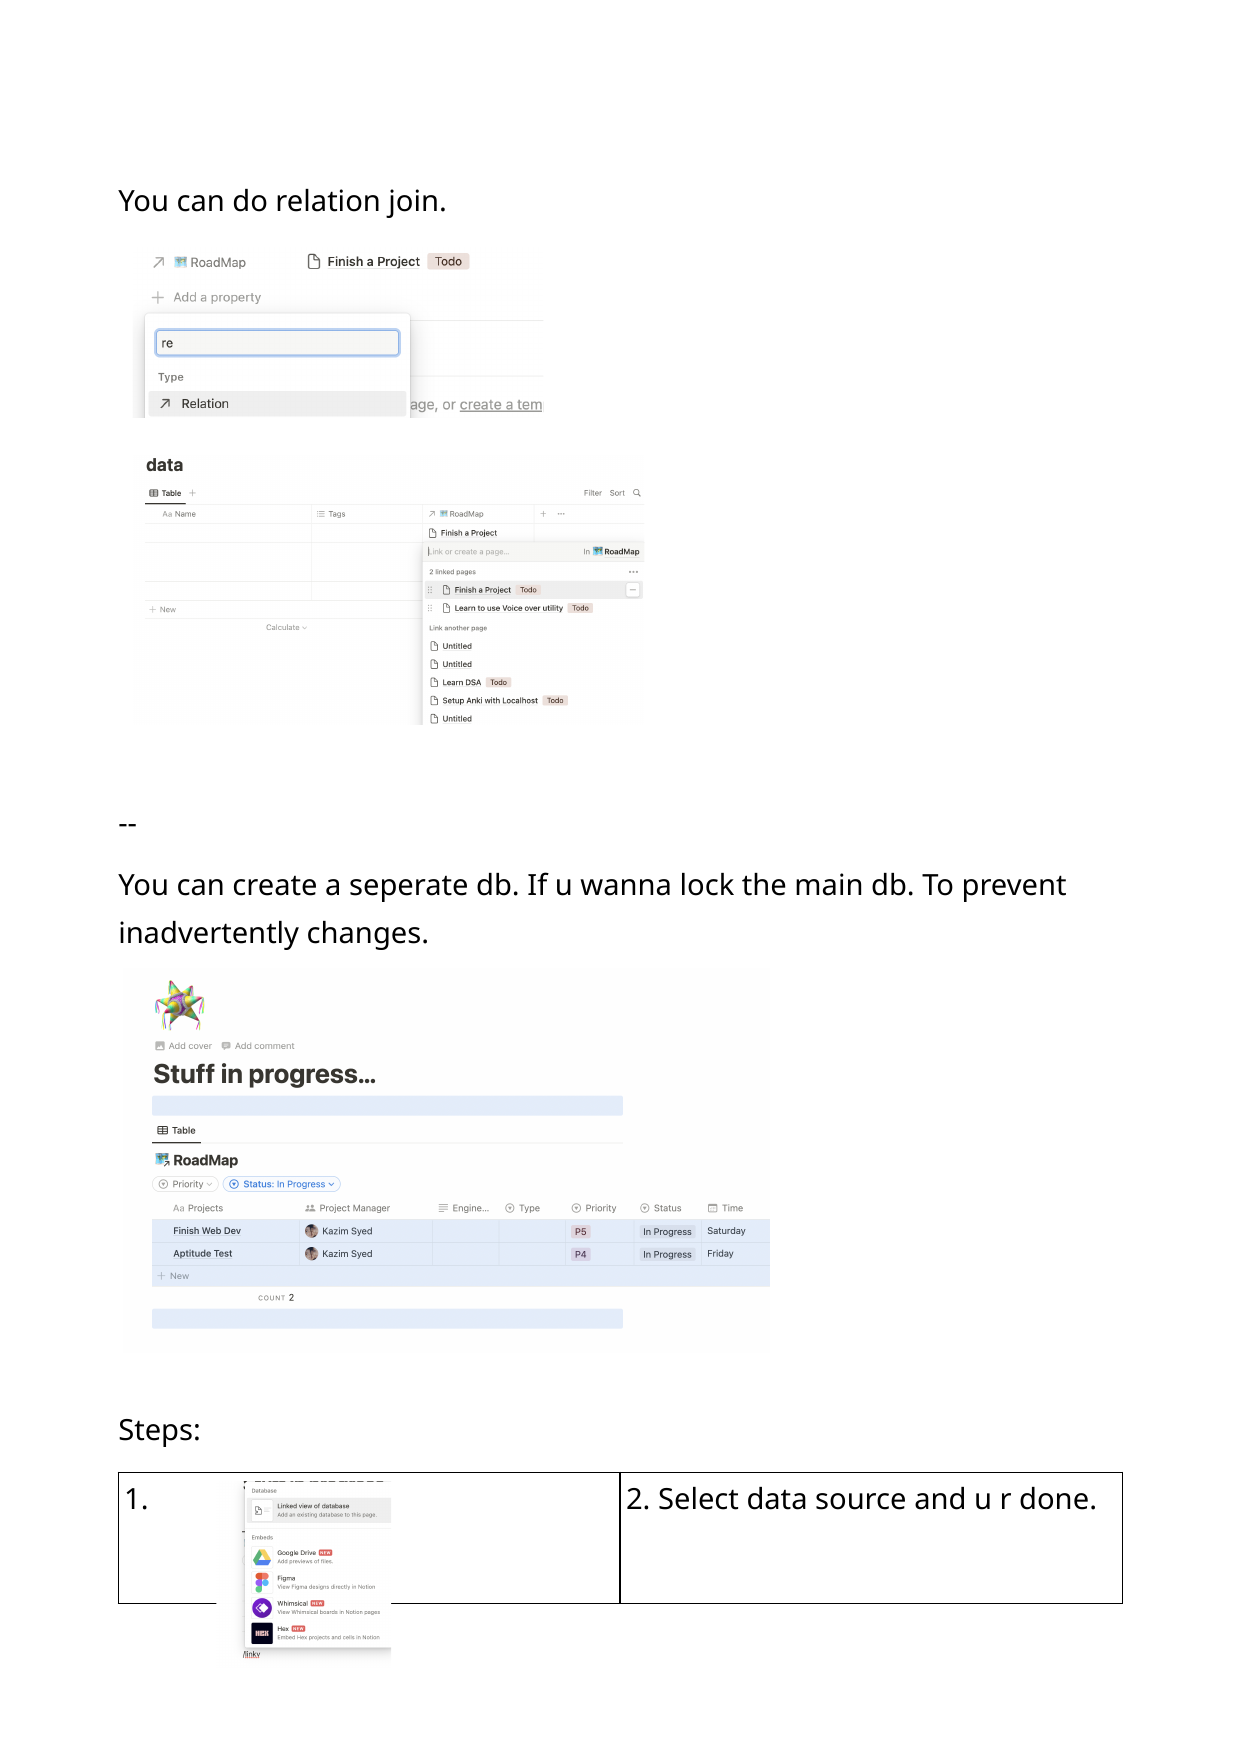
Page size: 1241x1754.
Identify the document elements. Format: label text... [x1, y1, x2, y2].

text You can do relation join. [118, 180, 1122, 220]
text Steps: [118, 1409, 1122, 1449]
table_header 2. Select data source and u r done. [621, 1473, 1122, 1603]
text -- [118, 802, 1122, 842]
picture [132, 455, 645, 725]
picture [132, 247, 544, 418]
picture [216, 1481, 392, 1668]
table_header 1. [119, 1473, 619, 1603]
picture [122, 968, 770, 1353]
text You can create a seperate db. If u wanna lock the main db. To prevent inadvertently changes. [118, 864, 1122, 952]
